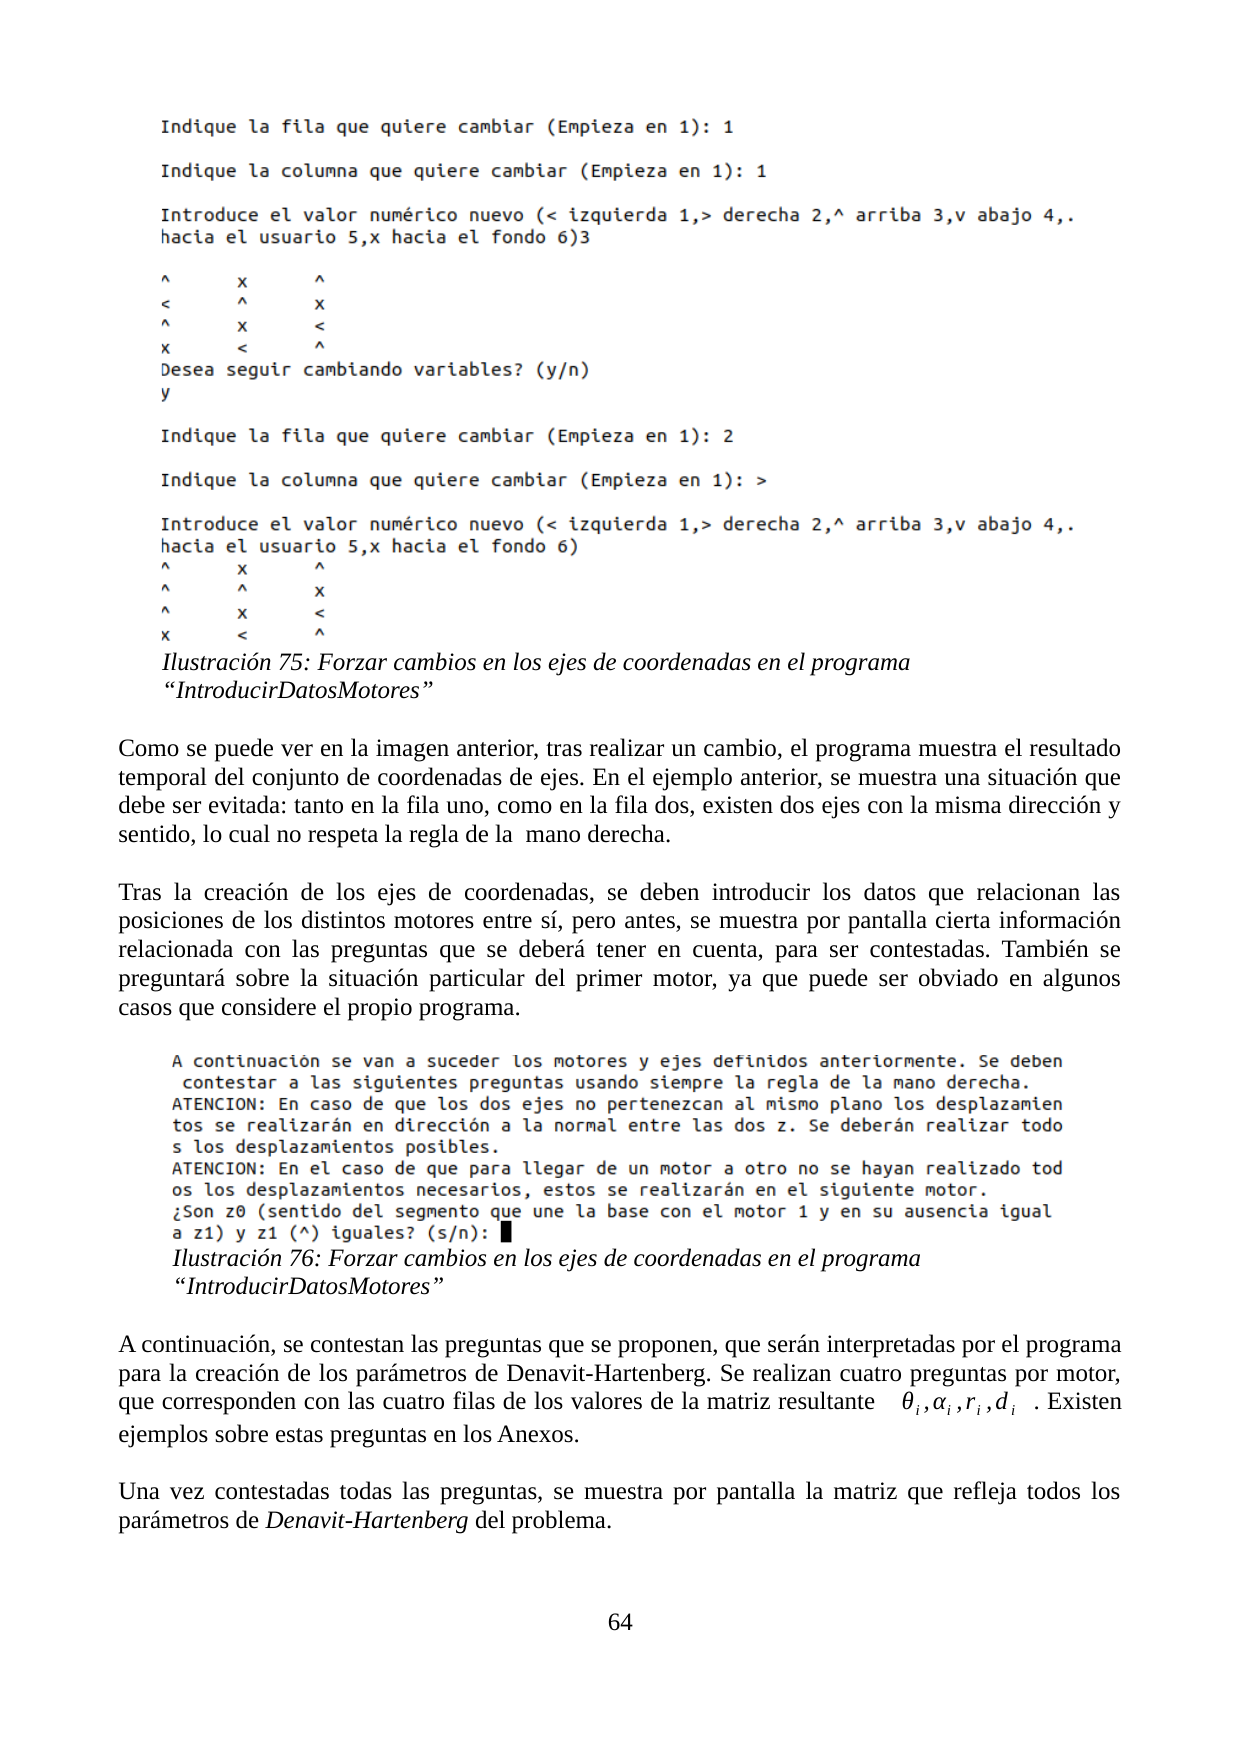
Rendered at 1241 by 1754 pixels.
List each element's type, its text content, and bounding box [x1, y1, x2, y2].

text A continuación, se contestan las preguntas que se proponen, que serán interpretadas por el programa para la creación de los parámetros de Denavit-Hartenberg. Se realizan cuatro preguntas por motor, que corresponden con las cuatro filas de los valores de la matriz resultante . Existen ejemplos sobre estas preguntas en los Anexos. [118, 1329, 1122, 1448]
text Como se puede ver en la imagen anterior, tras realizar un cambio, el programa muestra el resultado temporal del conjunto de coordenadas de ejes. En el ejemplo anterior, se muestra una situación que debe ser evitada: tanto en la fila uno, como en la fila dos, existen dos ejes con la misma dirección y sentido, lo cual no respeta la regla de la mano derecha. [118, 733, 1122, 848]
text Ilustración 76: Forzar cambios en los ejes de coordenadas en el programa “IntroducirDatosMotores” [172, 1243, 1068, 1300]
text Tras la creación de los ejes de coordenadas, se deben introducir los datos que relacionan las posiciones de los distintos motores entre sí, pero antes, se muestra por pantalla cierta información relacionada con las preguntas que se deberá tener en cuenta, para ser contestadas. También se preguntará sobre la situación particular del primer motor, ya que puede ser obviado en algunos casos que considere el propio programa. [118, 877, 1122, 1021]
text Una vez contestadas todas las preguntas, se muestra por pantalla la matriz que refleja todos los parámetros de Denavit-Hartenberg del problema. [118, 1476, 1122, 1534]
text Ilustración 75: Forzar cambios en los ejes de coordenadas en el programa “IntroducirDatosMotores” [162, 647, 1078, 704]
